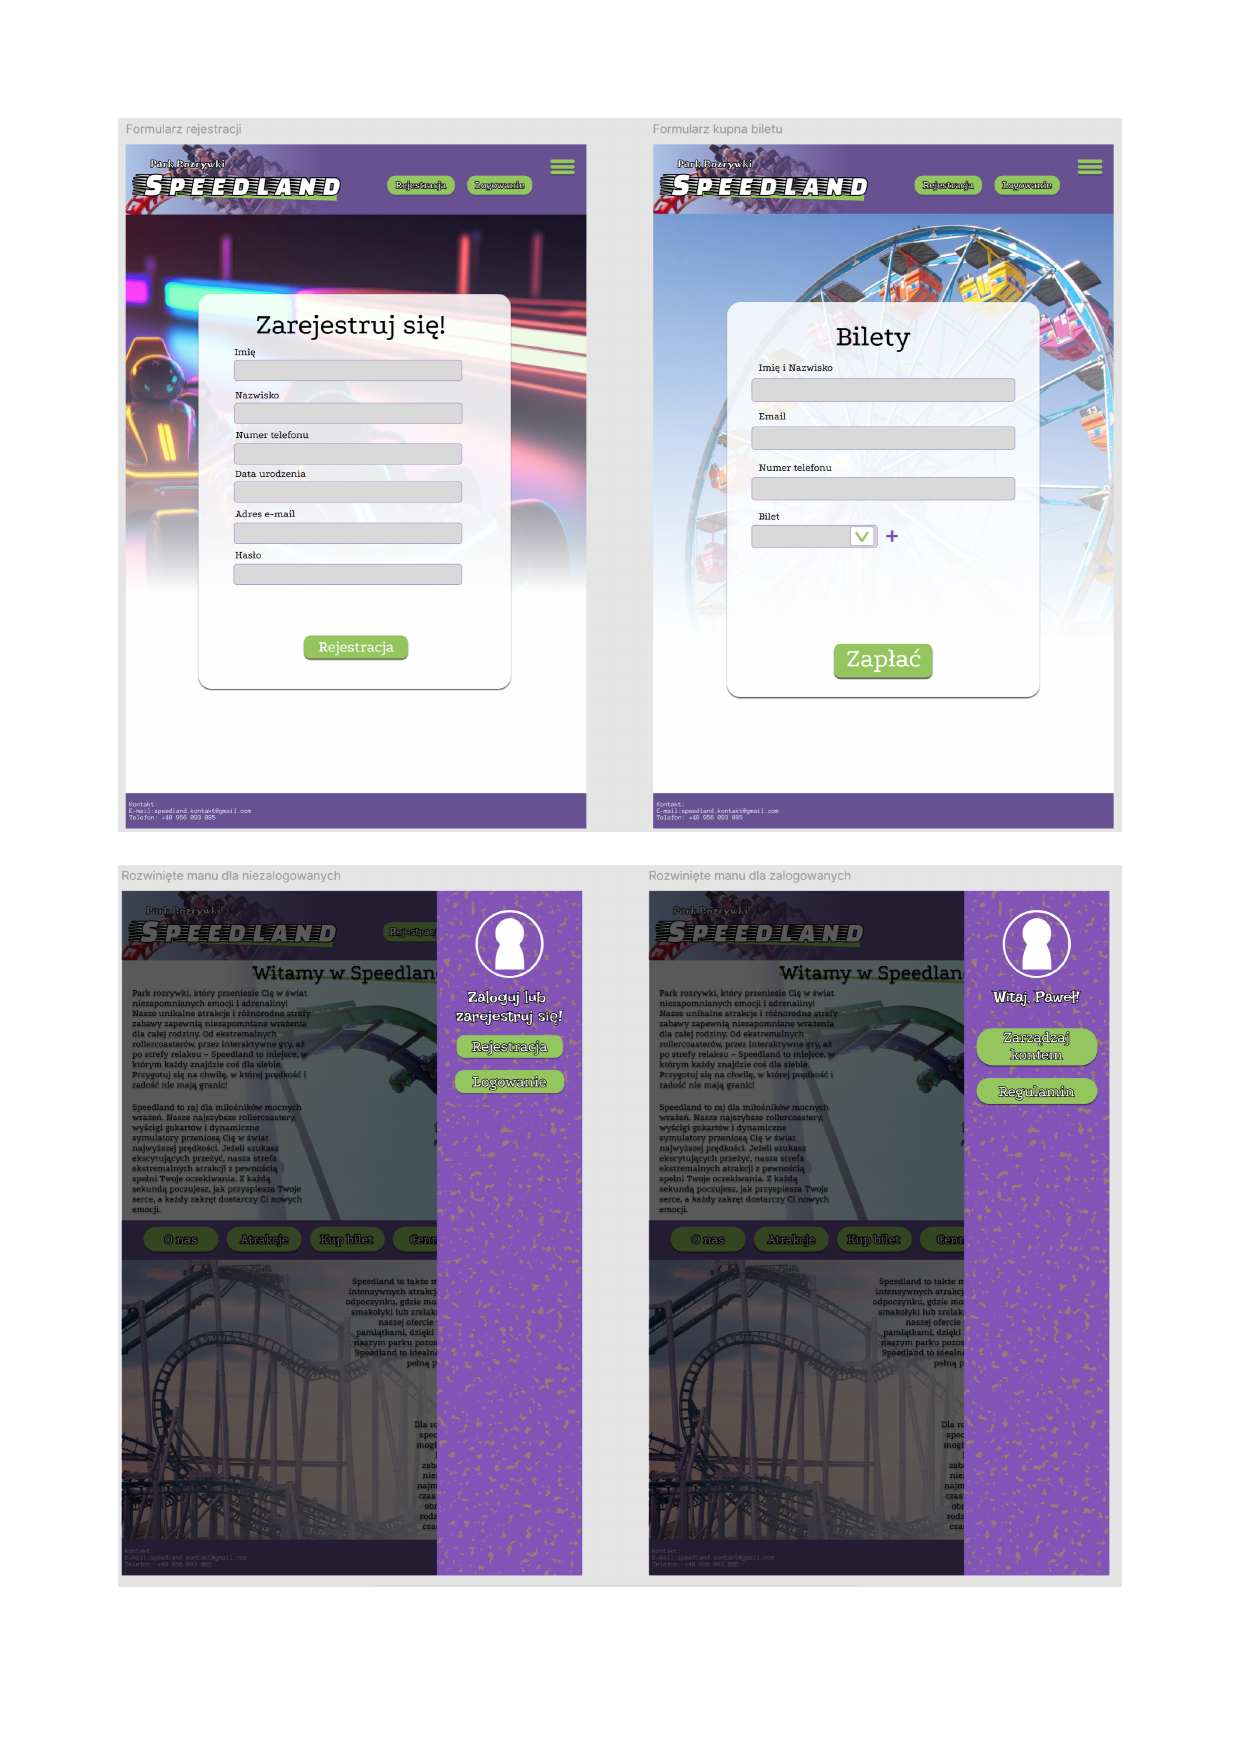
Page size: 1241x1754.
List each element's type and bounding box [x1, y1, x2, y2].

picture [118, 865, 1123, 1587]
picture [118, 118, 1123, 832]
